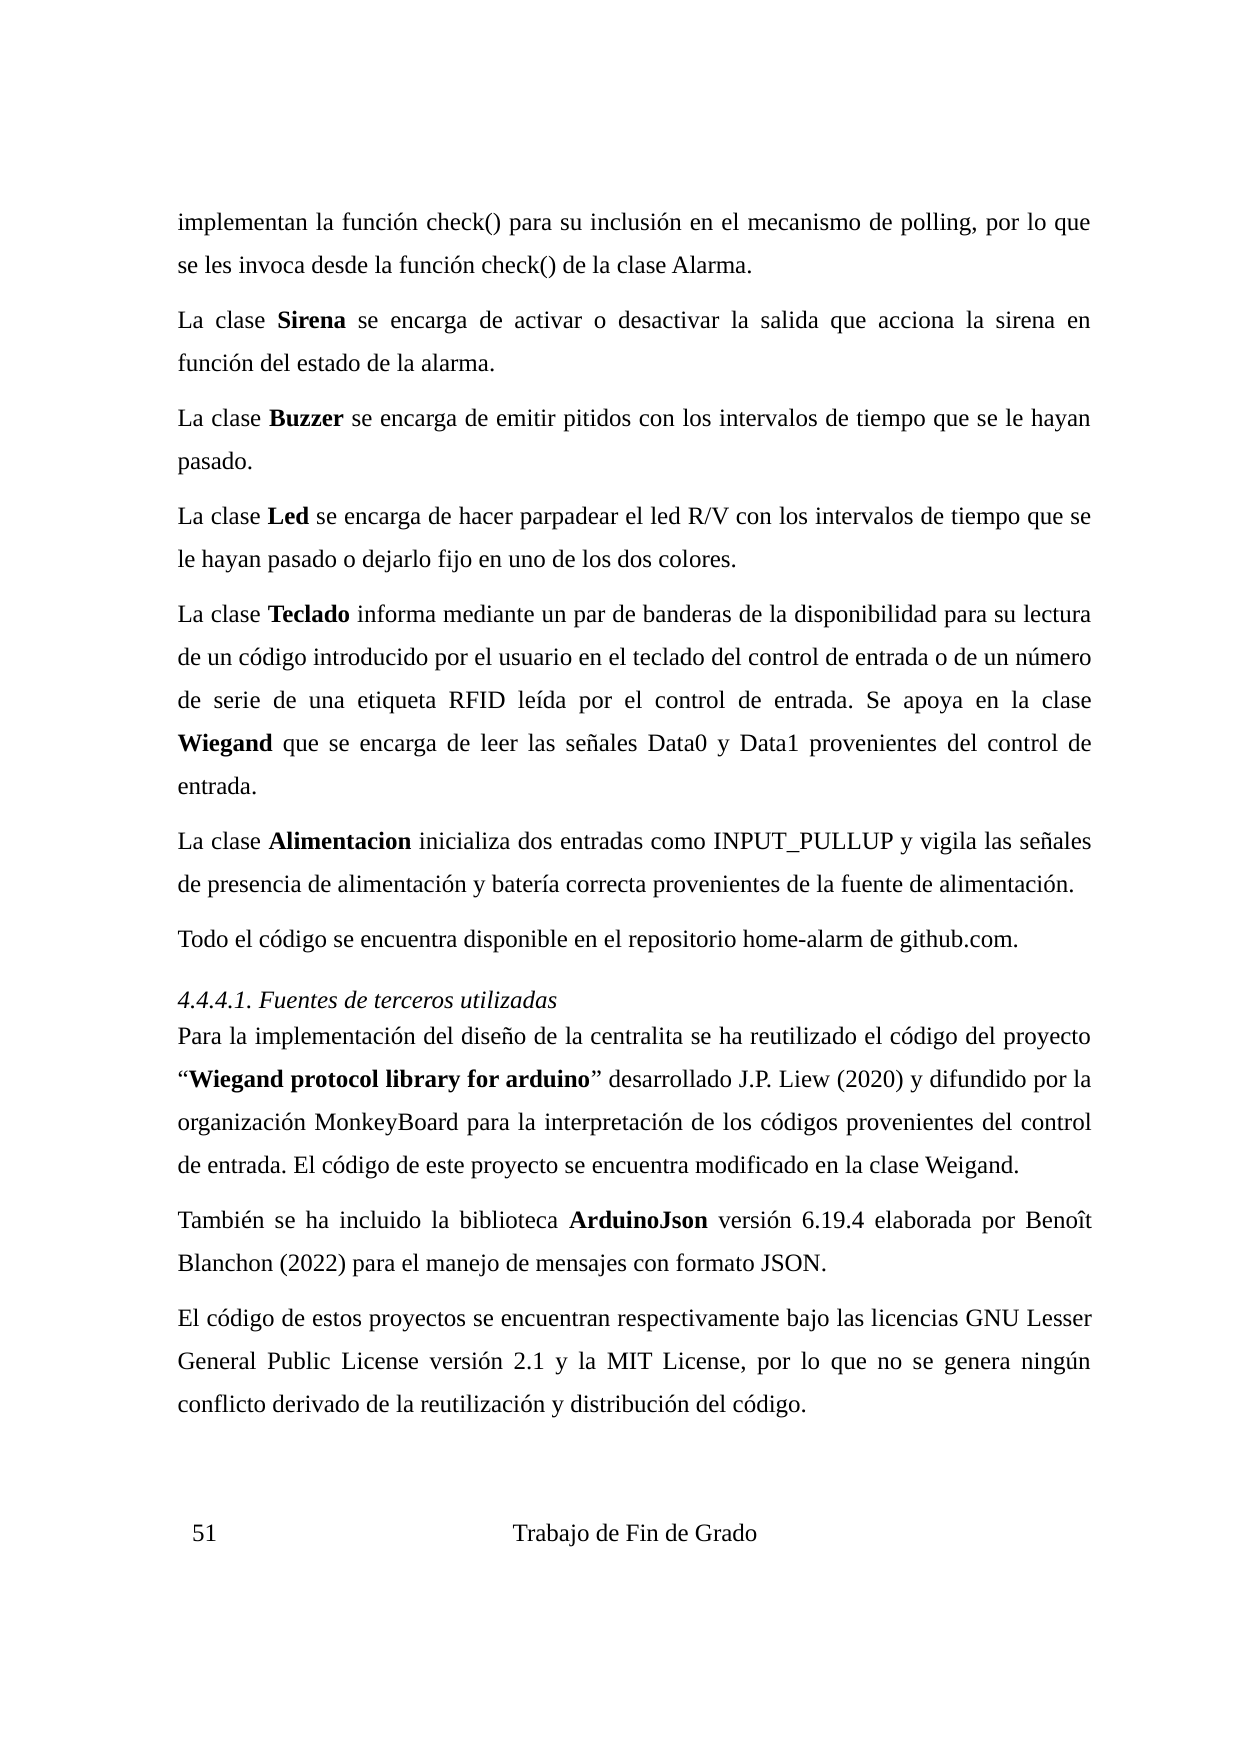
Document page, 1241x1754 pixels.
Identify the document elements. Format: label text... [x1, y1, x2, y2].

text El código de estos proyectos se encuentran respectivamente bajo las licencias GNU Lesser General Public License versión 2.1 y la MIT License, por lo que no se genera ningún conflicto derivado de la reutilización y distribución del código. [177, 1303, 1092, 1418]
text Para la implementación del diseño de la centralita se ha reutilizado el código del proyecto “Wiegand protocol library for arduino” desarrollado J.P. Liew (2020) y difundido por la organización MonkeyBoard para la interpretación de los códigos provenientes del control de entrada. El código de este proyecto se encuentra modificado en la clase Weigand. [177, 1021, 1092, 1179]
subtitle 4.4.4.1. Fuentes de terceros utilizadas [177, 986, 1092, 1014]
text La clase Led se encarga de hacer parpadear el led R/V con los intervalos de tiempo que se le hayan pasado o dejarlo fijo en uno de los dos colores. [177, 501, 1092, 573]
text La clase Teclado informa mediante un par de banderas de la disponibilidad para su lectura de un código introducido por el usuario en el teclado del control de entrada o de un número de serie de una etiqueta RFID leída por el control de entrada. Se apoya en la clase Wiegand que se encarga de leer las señales Data0 y Data1 provenientes del control de entrada. [177, 599, 1092, 800]
text Todo el código se encuentra disponible en el repositorio home-alarm de github.com. [177, 924, 1092, 953]
text La clase Alimentacion inicializa dos entradas como INPUT_PULLUP y vigila las señales de presencia de alimentación y batería correcta provenientes de la fuente de alimentación. [177, 826, 1092, 898]
text La clase Sirena se encarga de activar o desactivar la salida que acciona la sirena en función del estado de la alarma. [177, 305, 1092, 377]
text La clase Buzzer se encarga de emitir pitidos con los intervalos de tiempo que se le hayan pasado. [177, 403, 1092, 474]
text También se ha incluido la biblioteca ArduinoJson versión 6.19.4 elaborada por Benoît Blanchon (2022) para el manejo de mensajes con formato JSON. [177, 1205, 1092, 1277]
text implementan la función check() para su inclusión en el mecanismo de polling, por lo que se les invoca desde la función check() de la clase Alarma. [177, 207, 1092, 278]
